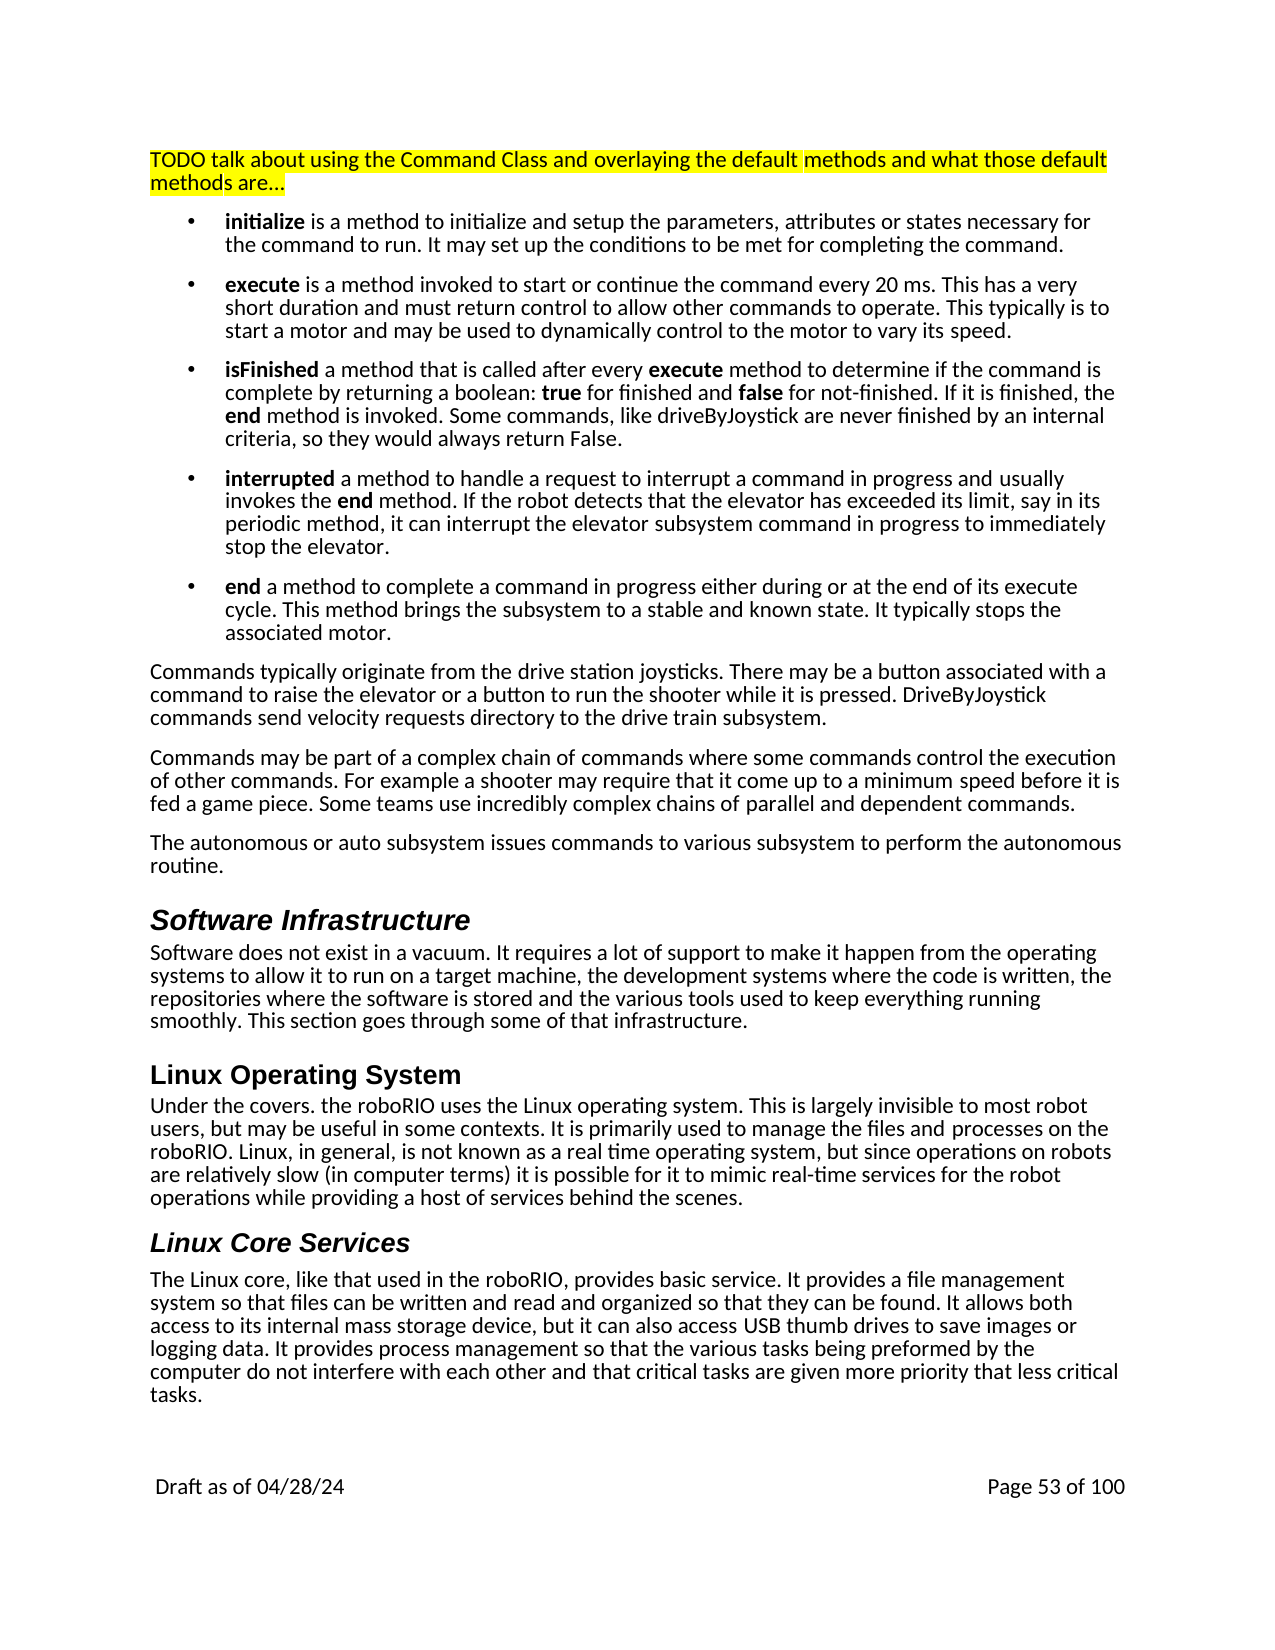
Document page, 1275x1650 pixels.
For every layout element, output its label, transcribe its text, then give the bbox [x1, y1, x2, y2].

text Commands typically originate from the drive station joysticks. There may be a button associated with a command to raise the elevator or a button to run the shooter while it is pressed. DriveByJoystick commands send velocity requests directory to the drive train subsystem. [150, 662, 1125, 731]
list interrupted a method to handle a request to interrupt a command in progress and usually invokes the end method. If the robot detects that the elevator has exceeded its limit, say in its periodic method, it can interrupt the elevator subsystem command in progress to immediately stop the elevator. [187, 469, 1125, 560]
text Software does not exist in a vacuum. It requires a lot of support to make it happen from the operating systems to allow it to run on a target machine, the development systems where the code is written, the repositories where the software is stored and the various tools used to keep everything running smoothly. This section goes through some of that infrastructure. [150, 943, 1125, 1035]
text Under the covers. the roboRIO uses the Linux operating system. This is largely invisible to most robot users, but may be useful in some contexts. It is primarily used to manage the files and processes on the roboRIO. Linux, in general, is not known as a real time operating system, but since operations on robots are relatively slow (in computer terms) it is possible for it to mimic real-time services for the robot operations while providing a host of services behind the scenes. [150, 1096, 1125, 1211]
list end a method to complete a command in progress either during or at the end of its execute cycle. This method brings the subsystem to a stable and known state. It typically stops the associated motor. [187, 577, 1125, 646]
subtitle Linux Core Services [150, 1227, 1125, 1258]
text Commands may be part of a complex chain of commands where some commands control the execution of other commands. For example a shooter may require that it come up to a minimum speed before it is fed a game piece. Some teams use incredibly complex chains of parallel and dependent commands. [150, 748, 1125, 817]
text The autonomous or auto subsystem issues commands to various subsystem to perform the autonomous routine. [150, 833, 1125, 879]
subtitle Software Infrastructure [150, 904, 1125, 937]
list initialize is a method to initialize and setup the parameters, attributes or states necessary for the command to run. It may set up the conditions to be met for completing the command. [187, 212, 1125, 258]
list execute is a method invoked to start or continue the command every 20 ms. This has a very short duration and must return control to allow other commands to operate. This typically is to start a motor and may be used to dynamically control to the motor to vary its speed. [187, 275, 1125, 344]
subtitle Linux Operating System [150, 1060, 1125, 1090]
list isFinished a method that is called after every execute method to determine if the command is complete by returning a boolean: true for finished and false for not-finished. If it is finished, the end method is invoked. Some commands, like driveByJoystick are never finished by an internal criteria, so they would always return False. [187, 360, 1125, 452]
text TODO talk about using the Command Class and overlaying the default methods and what those default methods are... [150, 150, 1125, 196]
text The Linux core, like that used in the roboRIO, provides basic service. It provides a file management system so that files can be written and read and organized so that they can be found. It allows both access to its internal mass storage device, but it can also access USB thumb drives to save images or logging data. It provides process management so that the various tasks being preformed by the computer do not interfere with each other and that critical tasks are given more priority that less critical tasks. [150, 1270, 1125, 1408]
